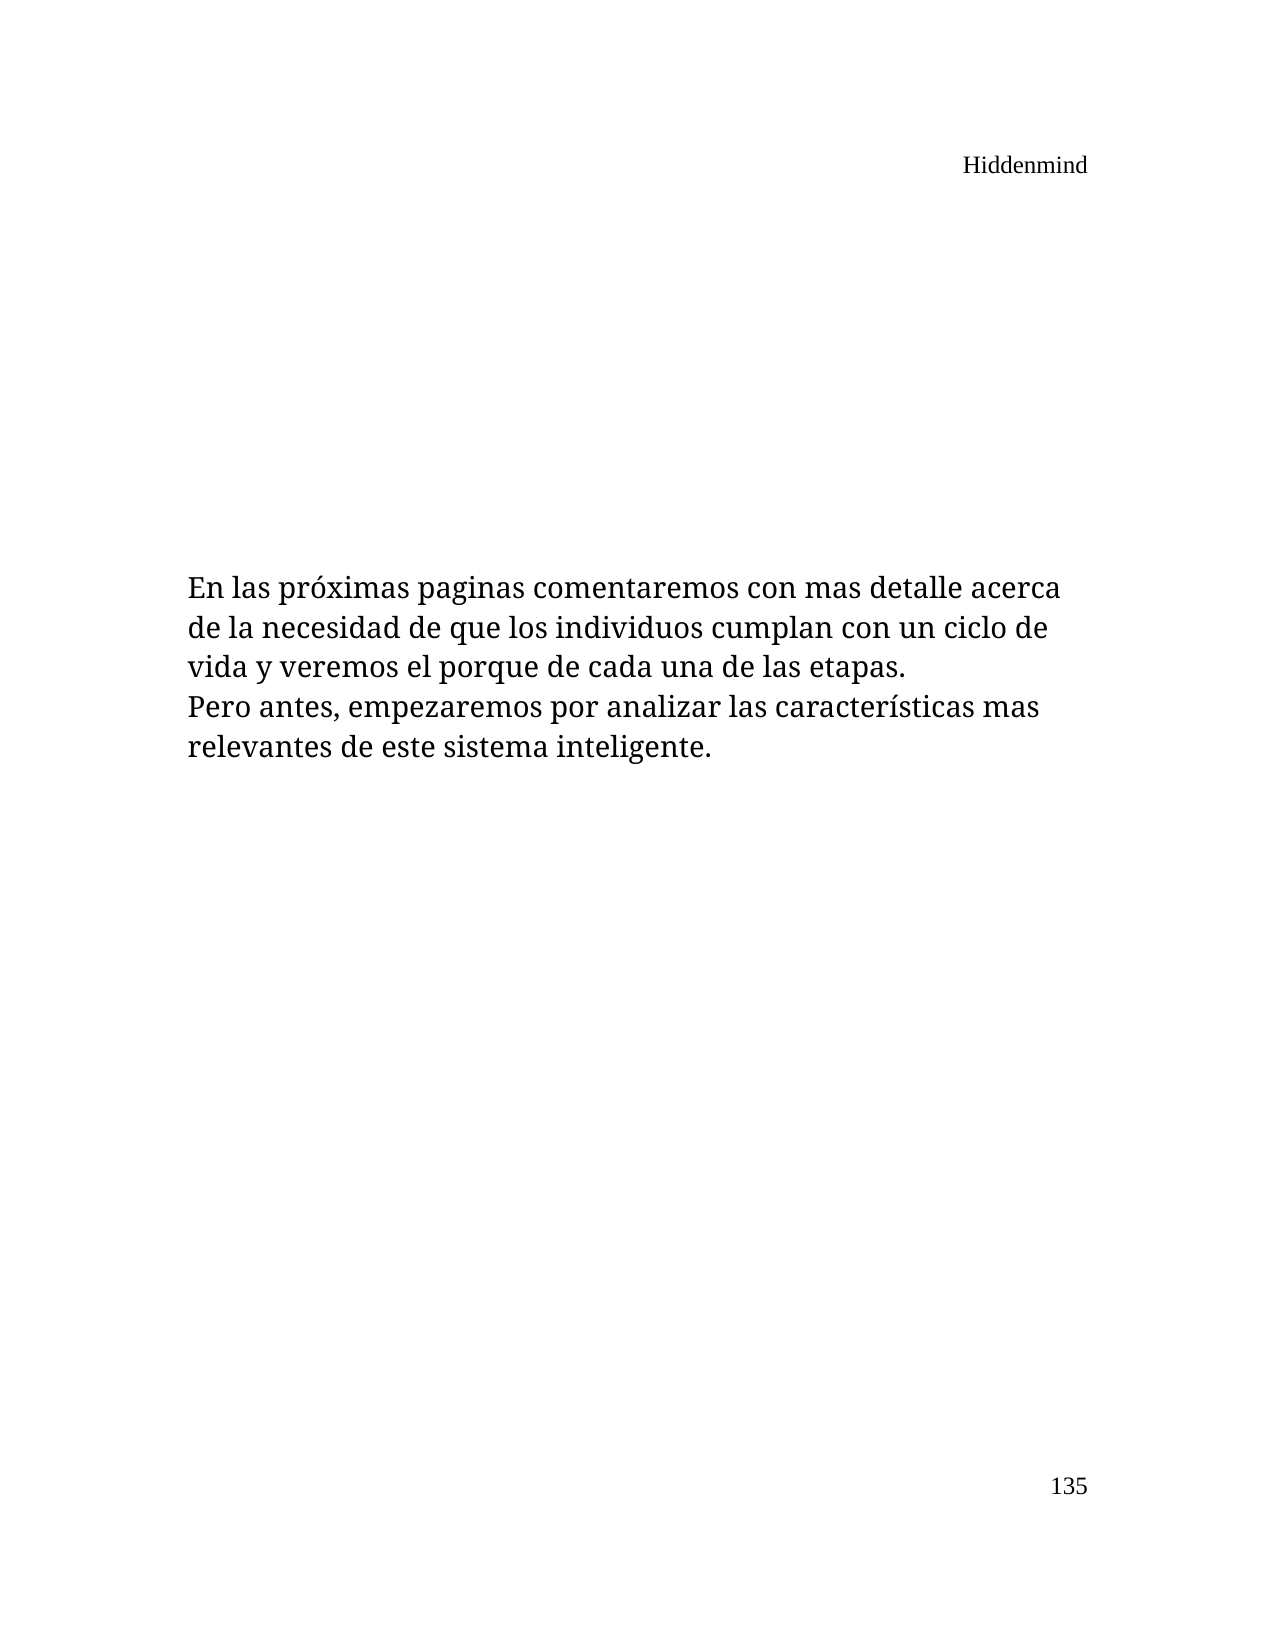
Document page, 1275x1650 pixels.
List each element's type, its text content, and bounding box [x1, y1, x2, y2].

text Pero antes, empezaremos por analizar las características mas relevantes de este sistema inteligente. [187, 686, 1087, 766]
text En las próximas paginas comentaremos con mas detalle acerca de la necesidad de que los individuos cumplan con un ciclo de vida y veremos el porque de cada una de las etapas. [187, 567, 1087, 686]
